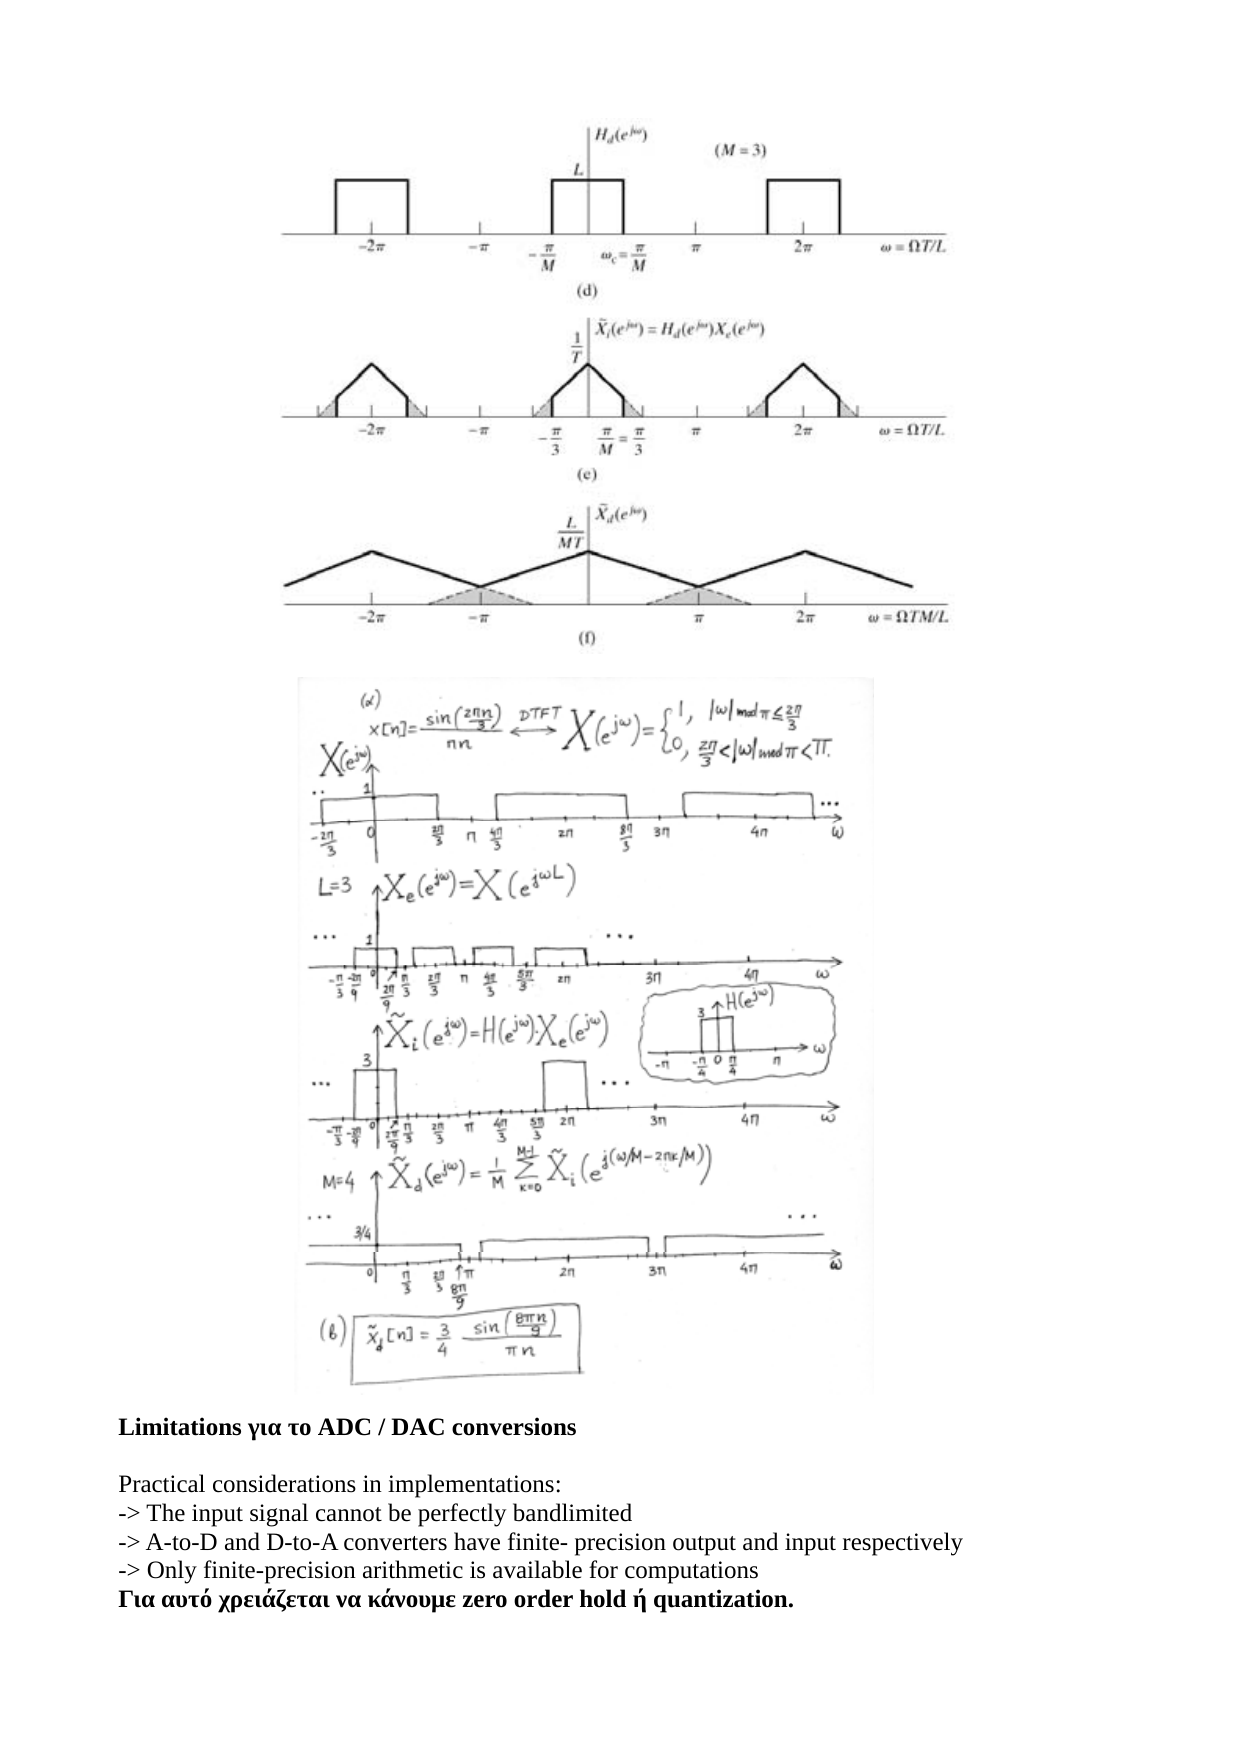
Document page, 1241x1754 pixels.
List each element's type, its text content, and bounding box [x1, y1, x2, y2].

picture [294, 677, 874, 1395]
text -> Only finite-precision arithmetic is available for computations [118, 1556, 1122, 1584]
picture [279, 118, 961, 654]
text Limitations για το ADC / DAC conversions [118, 1412, 1122, 1441]
text -> A-to-D and D-to-A converters have finite- precision output and input respectively [118, 1527, 1122, 1556]
text Για αυτό χρειάζεται να κάνουμε zero order hold ή quantization. [118, 1584, 1122, 1613]
text Practical considerations in implementations: [118, 1469, 1122, 1498]
text -> The input signal cannot be perfectly bandlimited [118, 1498, 1122, 1527]
